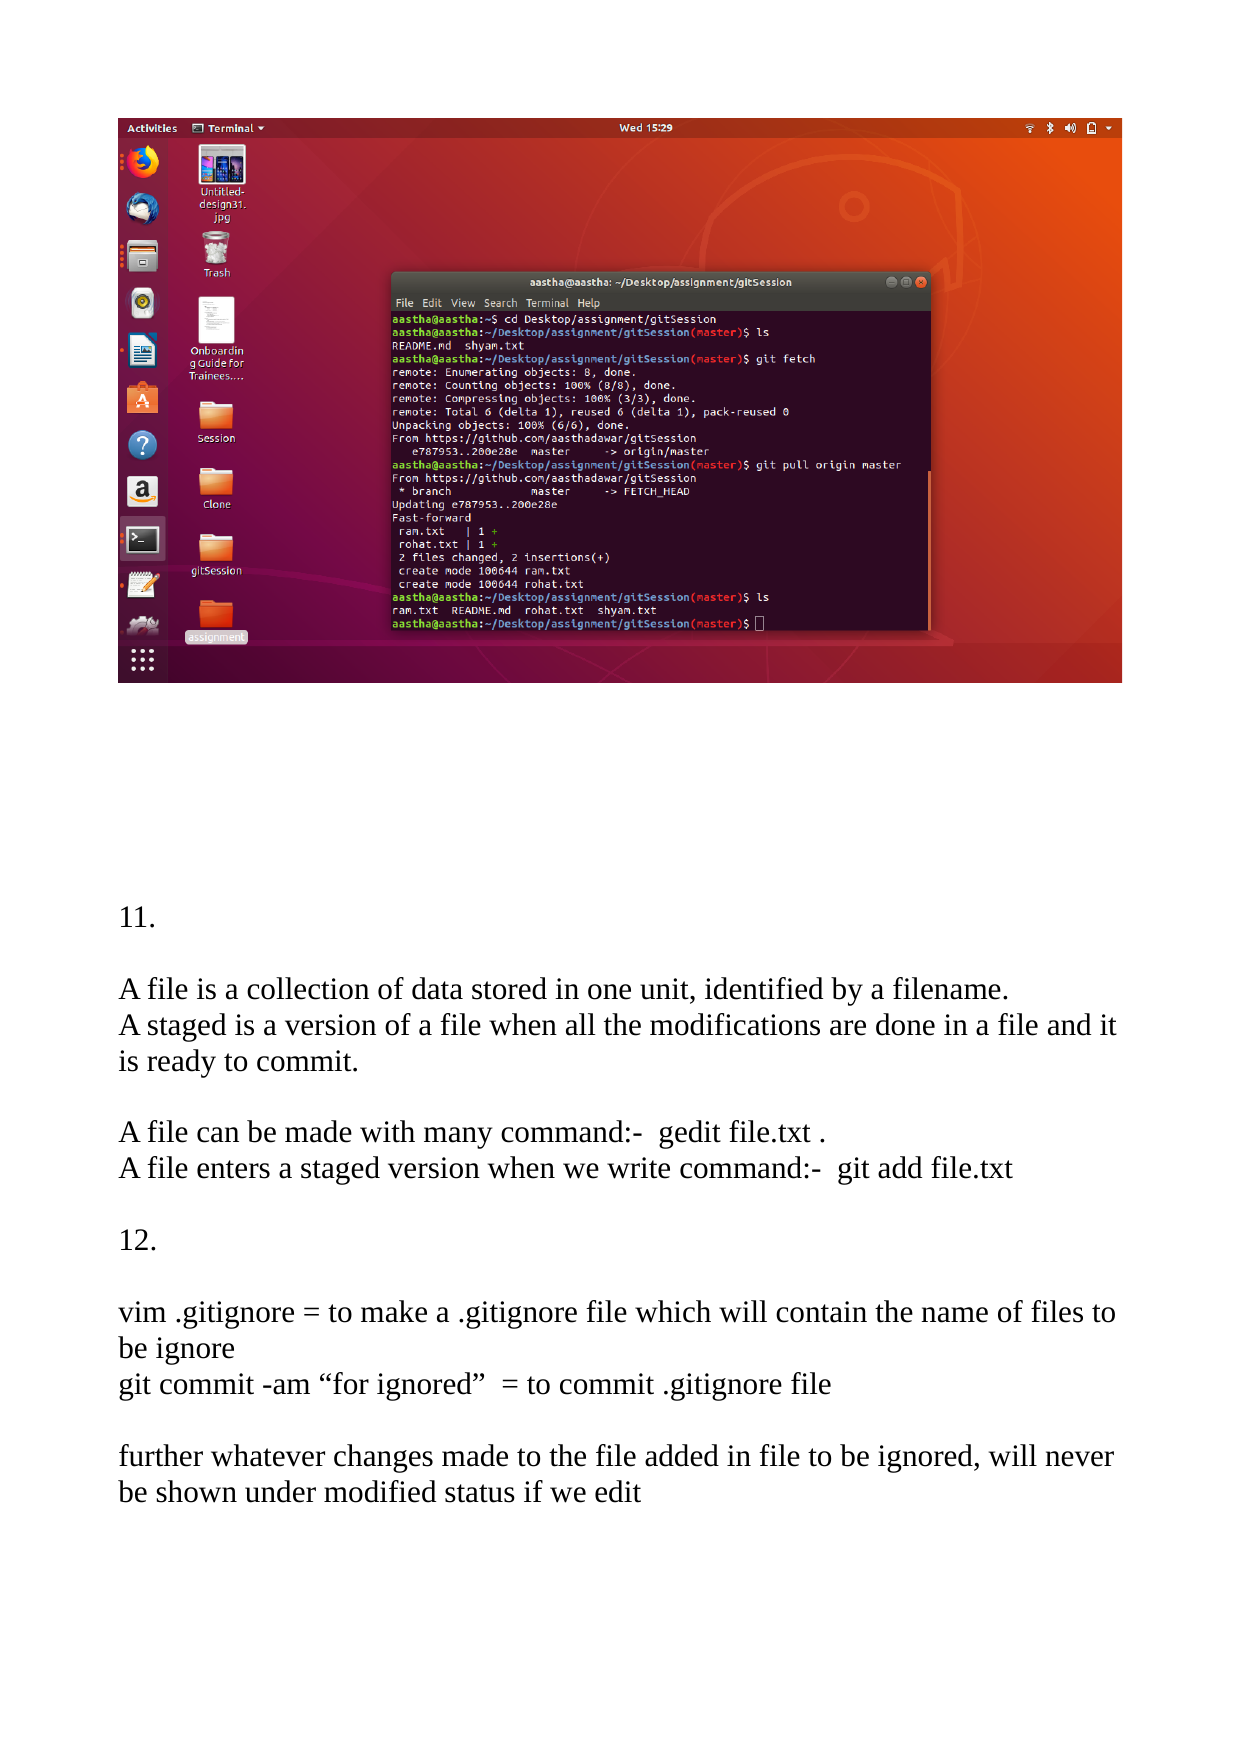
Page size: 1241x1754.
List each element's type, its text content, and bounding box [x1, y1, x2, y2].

picture [118, 118, 1123, 683]
text A staged is a version of a file when all the modifications are done in a file and it is ready to commit. [118, 1006, 1122, 1078]
text A file can be made with many command:- gedit file.txt . [118, 1114, 1122, 1150]
text 12. [118, 1222, 1122, 1257]
text git commit -am “for ignored” = to commit .gitignore file [118, 1365, 1122, 1401]
text A file is a collection of data stored in one unit, identified by a filename. [118, 970, 1122, 1006]
text further whatever changes made to the file added in file to be ignored, will never be shown under modified status if we edit [118, 1437, 1122, 1509]
text A file enters a staged version when we write command:- git add file.txt [118, 1150, 1122, 1186]
text 11. [118, 898, 1122, 934]
text vim .gitignore = to make a .gitignore file which will contain the name of files to be ignore [118, 1293, 1122, 1365]
